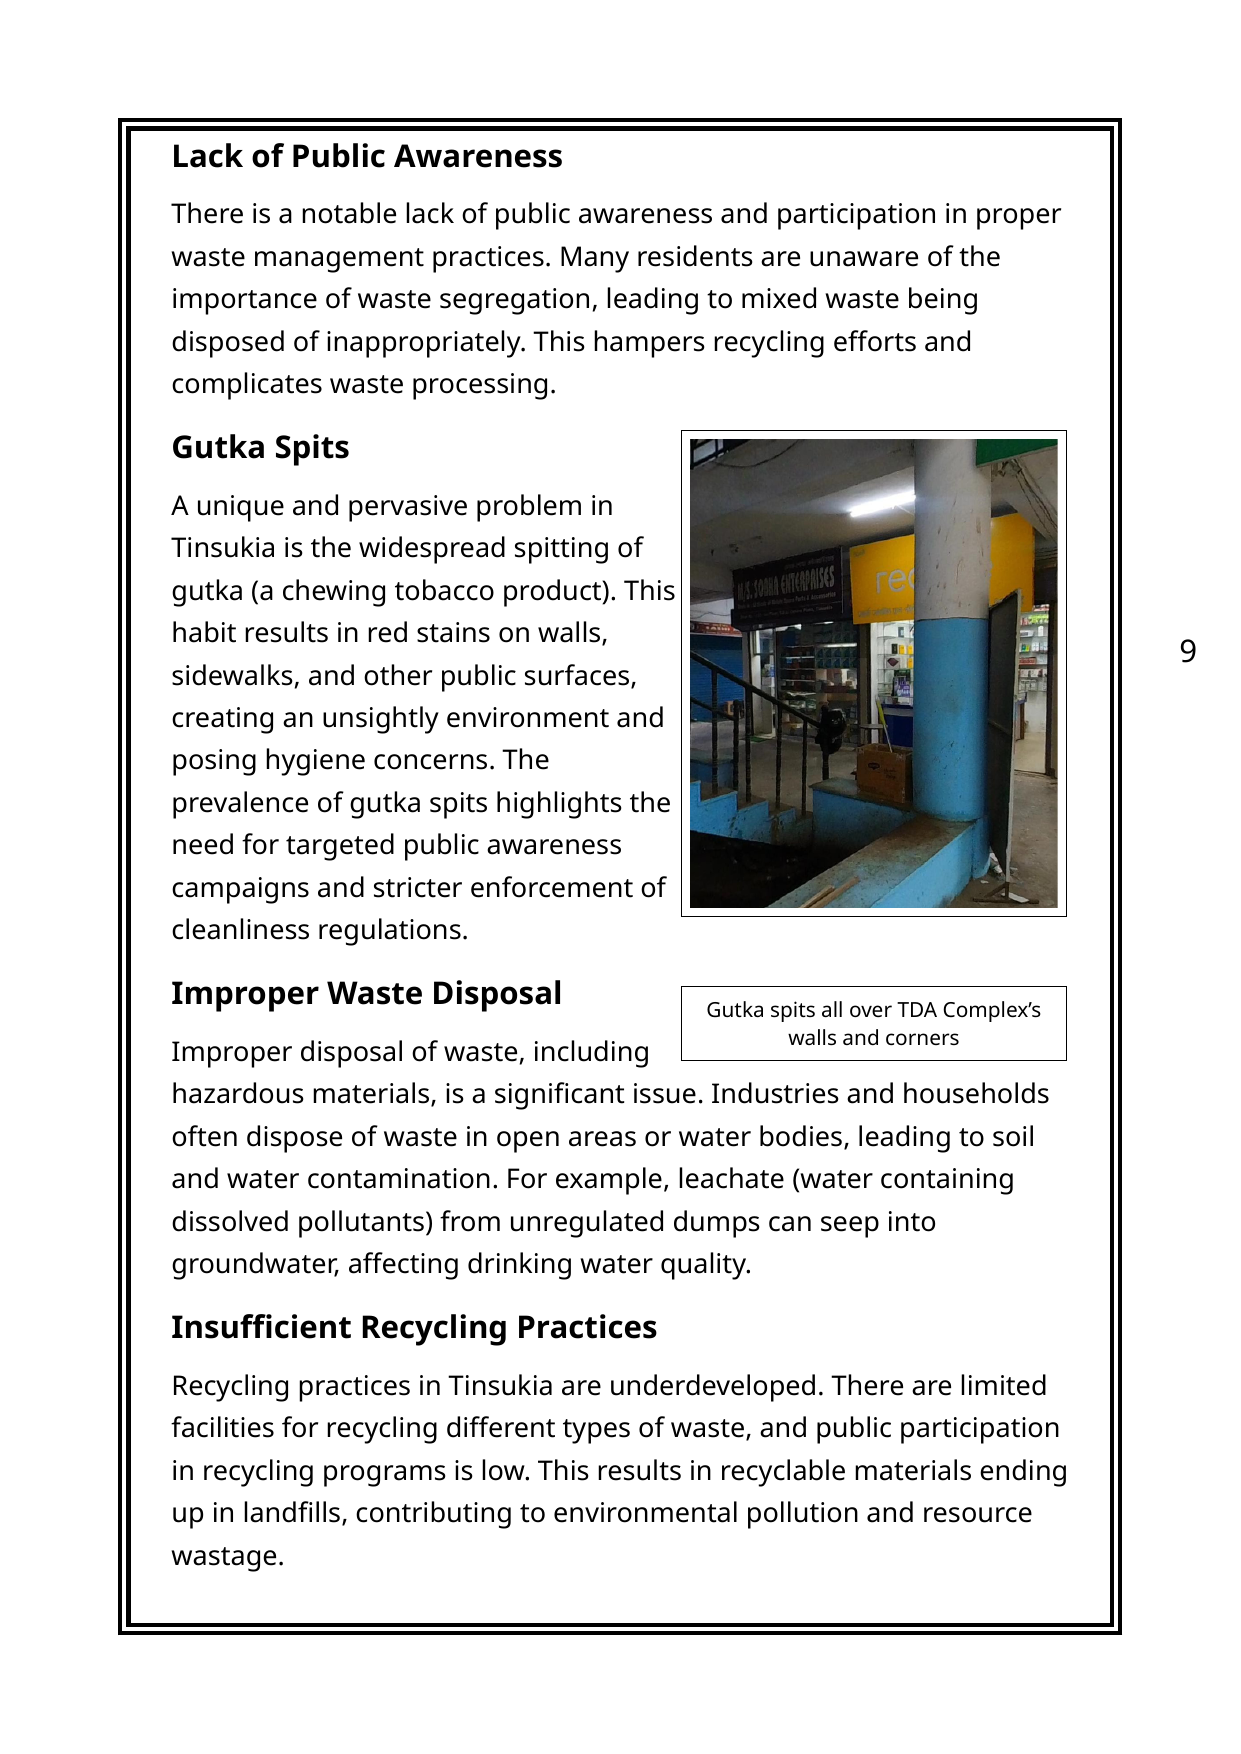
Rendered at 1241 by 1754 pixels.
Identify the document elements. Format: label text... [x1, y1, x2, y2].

subtitle Insufficient Recycling Practices [171, 1305, 1069, 1348]
text Gutka spits all over TDA Complex’s walls and corners [690, 995, 1058, 1052]
subtitle Improper Waste Disposal [682, 987, 1066, 1060]
subtitle Gutka Spits [171, 425, 1069, 468]
subtitle [682, 431, 1066, 916]
picture [690, 439, 1058, 908]
text A unique and pervasive problem in Tinsukia is the widespread spitting of gutka (a chewing tobacco product). This habit results in red stains on walls, sidewalks, and other public surfaces, creating an unsightly environment and posing hygiene concerns. The prevalence of gutka spits highlights the need for targeted public awareness campaigns and stricter enforcement of cleanliness regulations. [171, 486, 1069, 947]
text There is a notable lack of public awareness and participation in proper waste management practices. Many residents are unaware of the importance of waste segregation, leading to mixed waste being disposed of inappropriately. This hampers recycling efforts and complicates waste processing. [171, 195, 1069, 401]
text Recycling practices in Tinsukia are underdeveloped. There are limited facilities for recycling different types of waste, and public participation in recycling programs is low. This results in recyclable materials ending up in landfills, contributing to environmental pollution and resource wastage. [171, 1367, 1069, 1573]
text Improper disposal of waste, including hazardous materials, is a significant issue. Industries and households often dispose of waste in open areas or water bodies, leading to soil and water contamination. For example, leachate (water containing dissolved pollutants) from unregulated dumps can seep into groundwater, affecting drinking water quality. [171, 1032, 1069, 1281]
subtitle Improper Waste Disposal [171, 971, 1069, 1014]
subtitle Lack of Public Awareness [171, 134, 1069, 176]
